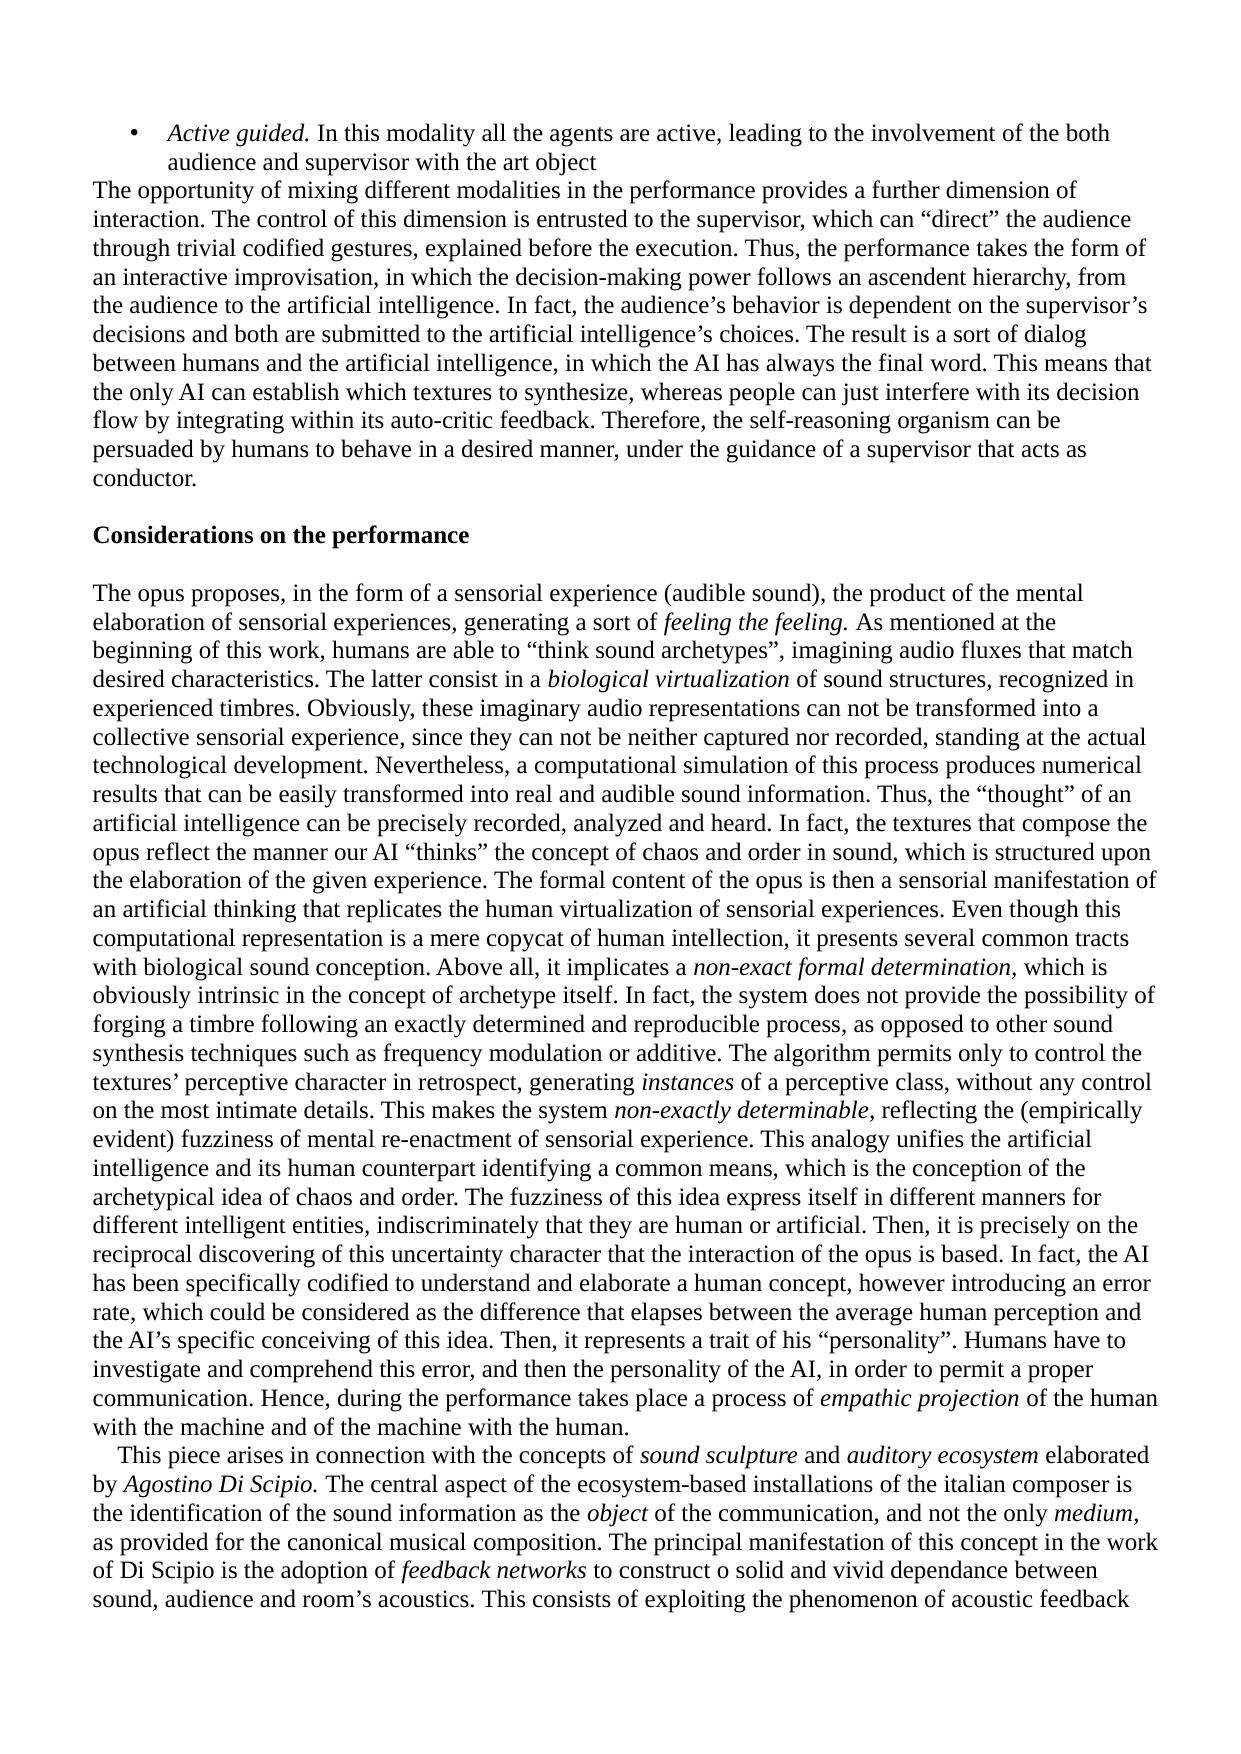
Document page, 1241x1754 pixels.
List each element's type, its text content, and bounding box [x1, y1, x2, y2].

list Active guided. In this modality all the agents are active, leading to the involvement of the both audience and supervisor with the art object [130, 118, 1160, 176]
text Considerations on the performance [92, 521, 1160, 549]
text This piece arises in connection with the concepts of sound sculpture and auditory ecosystem elaborated by Agostino Di Scipio. The central aspect of the ecosystem-based installations of the italian composer is the identification of the sound information as the object of the communication, and not the only medium, as provided for the canonical musical composition. The principal manifestation of this concept in the work of Di Scipio is the adoption of feedback networks to construct o solid and vivid dependance between sound, audience and room’s acoustics. This consists of exploiting the phenomenon of acoustic feedback [92, 1441, 1160, 1613]
text The opus proposes, in the form of a sensorial experience (audible sound), the product of the mental elaboration of sensorial experiences, generating a sort of feeling the feeling. As mentioned at the beginning of this work, humans are able to “think sound archetypes”, imagining audio fluxes that match desired characteristics. The latter consist in a biological virtualization of sound structures, recognized in experienced timbres. Obviously, these imaginary audio representations can not be transformed into a collective sensorial experience, since they can not be neither captured nor recorded, standing at the actual technological development. Nevertheless, a computational simulation of this process produces numerical results that can be easily transformed into real and audible sound information. Thus, the “thought” of an artificial intelligence can be precisely recorded, analyzed and heard. In fact, the textures that compose the opus reflect the manner our AI “thinks” the concept of chaos and order in sound, which is structured upon the elaboration of the given experience. The formal content of the opus is then a sensorial manifestation of an artificial thinking that replicates the human virtualization of sensorial experiences. Even though this computational representation is a mere copycat of human intellection, it presents several common tracts with biological sound conception. Above all, it implicates a non-exact formal determination, which is obviously intrinsic in the concept of archetype itself. In fact, the system does not provide the possibility of forging a timbre following an exactly determined and reproducible process, as opposed to other sound synthesis techniques such as frequency modulation or additive. The algorithm permits only to control the textures’ perceptive character in retrospect, generating instances of a perceptive class, without any control on the most intimate details. This makes the system non-exactly determinable, reflecting the (empirically evident) fuzziness of mental re-enactment of sensorial experience. This analogy unifies the artificial intelligence and its human counterpart identifying a common means, which is the conception of the archetypical idea of chaos and order. The fuzziness of this idea express itself in different manners for different intelligent entities, indiscriminately that they are human or artificial. Then, it is precisely on the reciprocal discovering of this uncertainty character that the interaction of the opus is based. In fact, the AI has been specifically codified to understand and elaborate a human concept, however introducing an error rate, which could be considered as the difference that elapses between the average human perception and the AI’s specific conceiving of this idea. Then, it represents a trait of his “personality”. Humans have to investigate and comprehend this error, and then the personality of the AI, in order to permit a proper communication. Hence, during the performance takes place a process of empathic projection of the human with the machine and of the machine with the human. [92, 578, 1160, 1441]
text The opportunity of mixing different modalities in the performance provides a further dimension of interaction. The control of this dimension is entrusted to the supervisor, which can “direct” the audience through trivial codified gestures, explained before the execution. Thus, the performance takes the form of an interactive improvisation, in which the decision-making power follows an ascendent hierarchy, from the audience to the artificial intelligence. In fact, the audience’s behavior is dependent on the supervisor’s decisions and both are submitted to the artificial intelligence’s choices. The result is a sort of dialog between humans and the artificial intelligence, in which the AI has always the final word. This means that the only AI can establish which textures to synthesize, whereas people can just interfere with its decision flow by integrating within its auto-critic feedback. Therefore, the self-reasoning organism can be persuaded by humans to behave in a desired manner, under the guidance of a supervisor that acts as conductor. [92, 176, 1160, 492]
